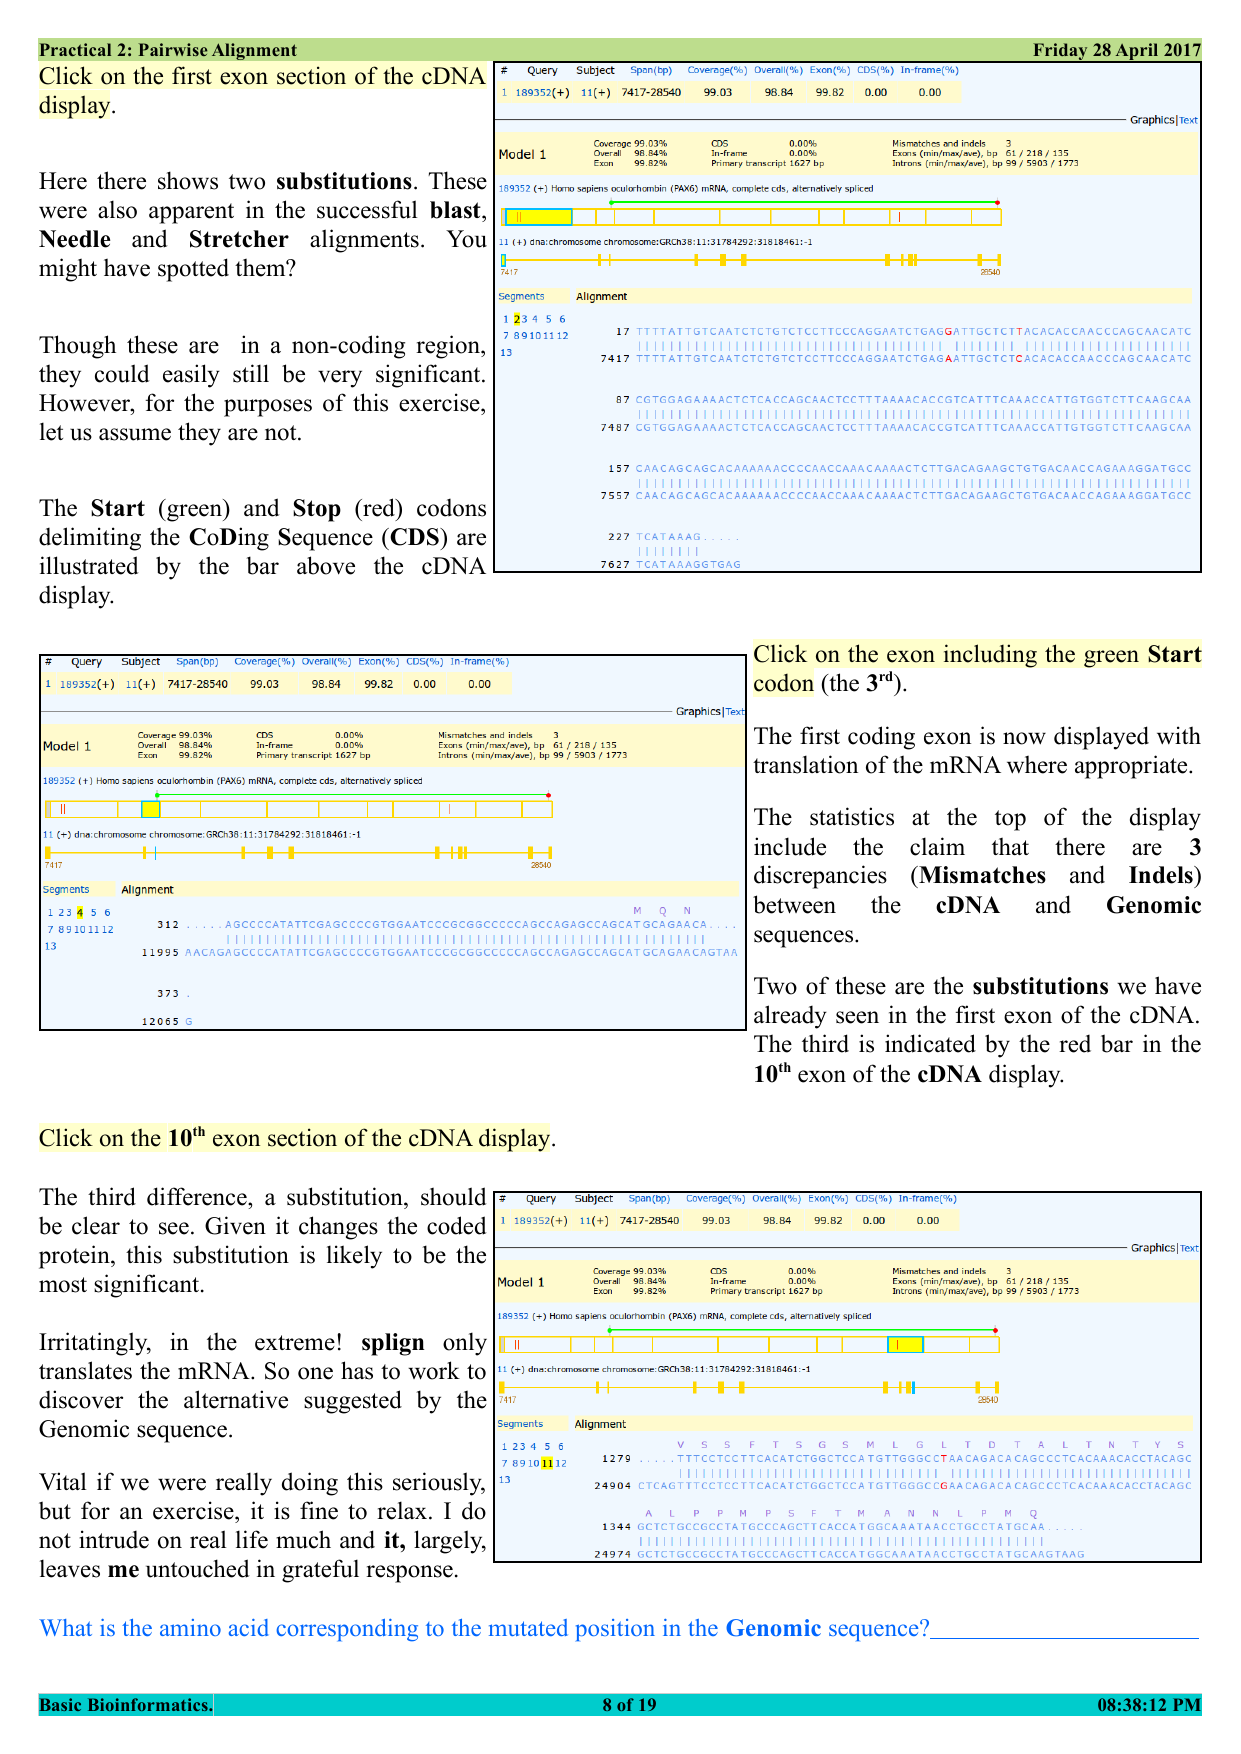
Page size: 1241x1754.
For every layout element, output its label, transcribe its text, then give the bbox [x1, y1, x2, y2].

text Click on the first exon section of the cDNA display. [38, 61, 493, 119]
text Here there shows two substitutions. These were also apparent in the successful blast, Needle and Stretcher alignments. You might have spotted them? [38, 166, 493, 282]
text The statistics at the top of the display include the claim that there are 3 discrepancies (Mismatches and Indels) between the cDNA and Genomic sequences. [747, 802, 1202, 948]
text Vital if we were really doing this seriously, but for an exercise, it is fine to relax. I do not intrude on real life much and it, largely, leaves me untouched in grateful response. [38, 1467, 1202, 1583]
text What is the amino acid corresponding to the mutated position in the Genomic sequence? [38, 1613, 1202, 1642]
text Click on the exon including the green Start codon (the 3rd). [38, 639, 1202, 697]
text The first coding exon is now displayed with translation of the mRNA where appropriate. [747, 721, 1202, 779]
picture [495, 63, 1200, 571]
text Though these are in a non-coding region, they could easily still be very significant. However, for the purposes of this exercise, let us assume they are not. [38, 329, 493, 446]
text Click on the 10th exon section of the cDNA display. [38, 1123, 1202, 1152]
text The third difference, a substitution, should be clear to see. Given it changes the coded protein, this substitution is likely to be the most significant. [38, 1181, 1202, 1298]
picture [41, 656, 745, 1029]
text Two of these are the substitutions we have already seen in the first exon of the cDNA. The third is indicated by the red bar in the 10th exon of the cDNA display. [38, 971, 1202, 1087]
text The Start (green) and Stop (red) codons delimiting the CoDing Sequence (CDS) are illustrated by the bar above the cDNA display. [38, 493, 1202, 609]
text Irritatingly, in the extreme! splign only translates the mRNA. So one has to work to discover the alternative suggested by the Genomic sequence. [38, 1327, 493, 1443]
picture [495, 1193, 1200, 1561]
